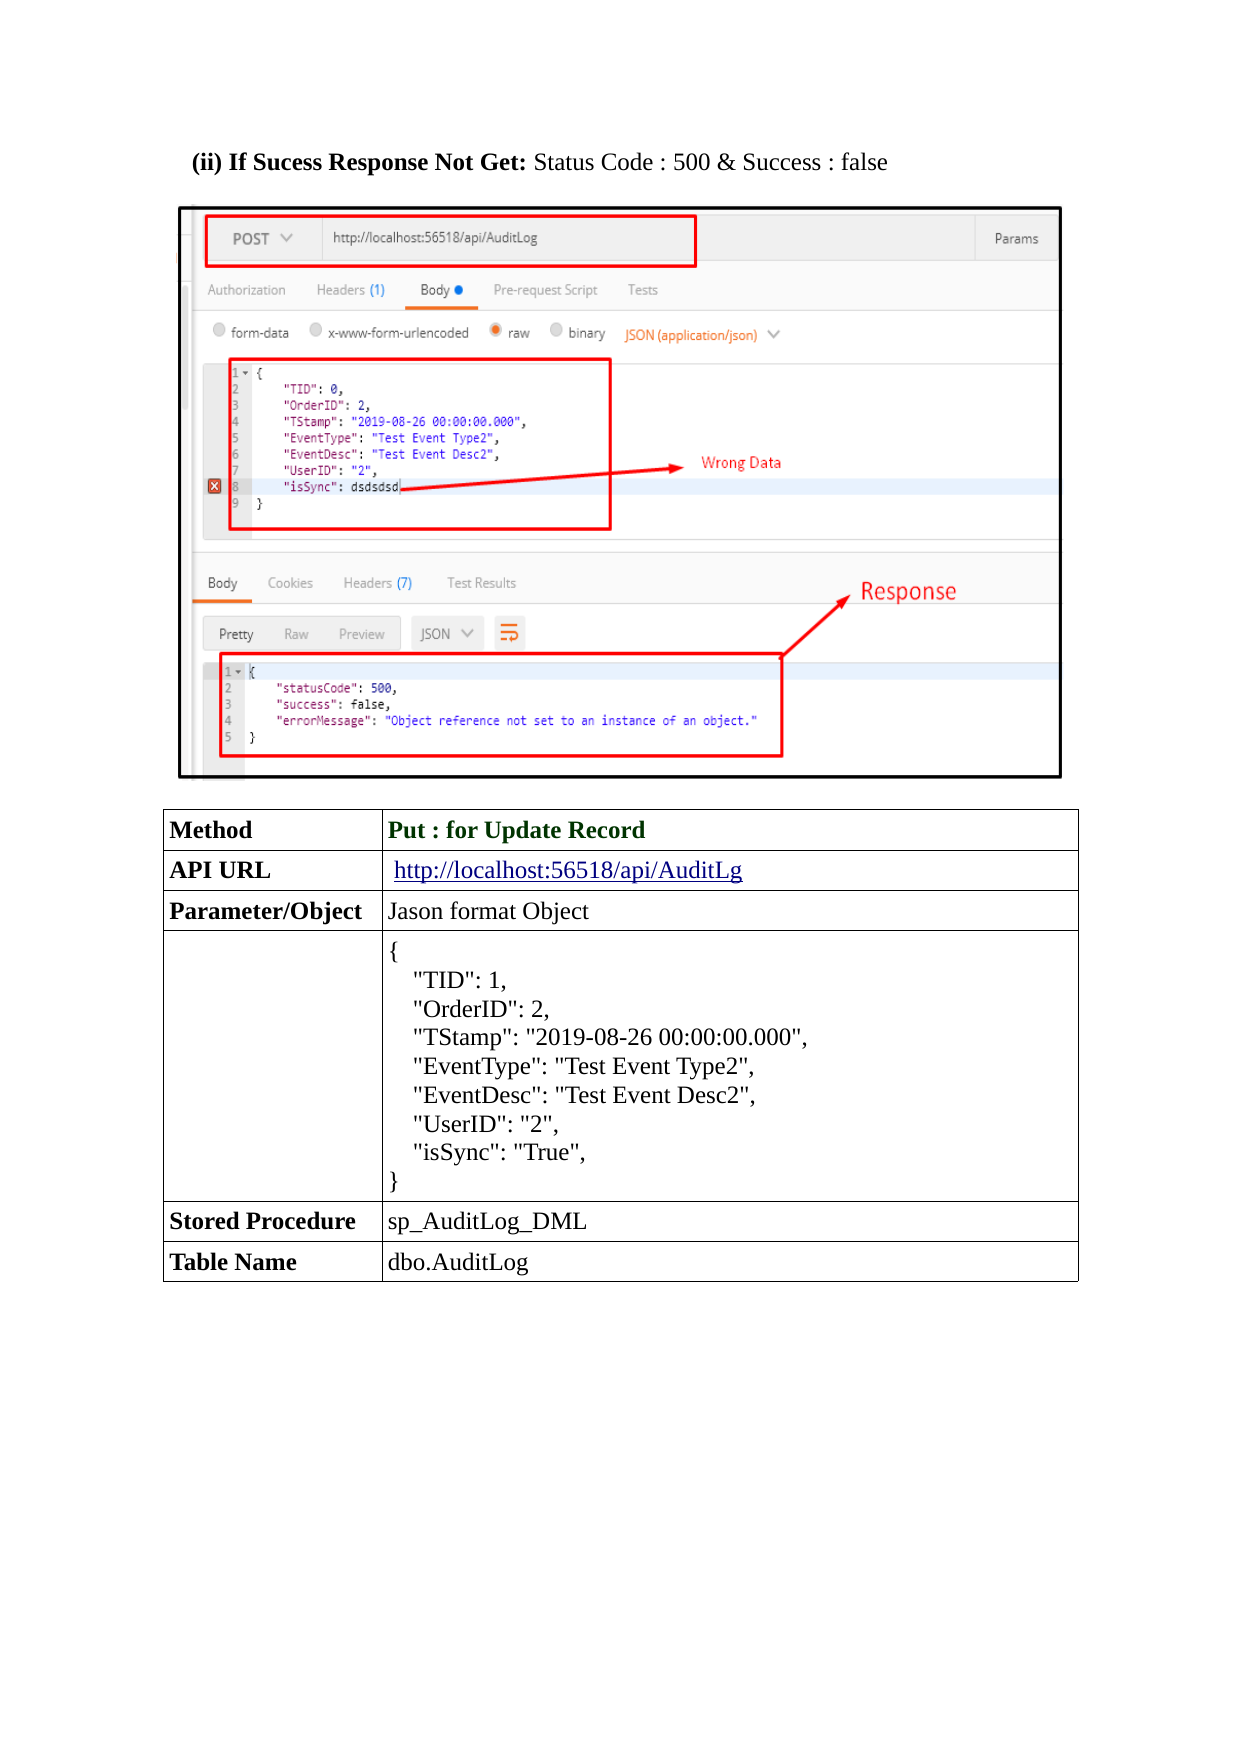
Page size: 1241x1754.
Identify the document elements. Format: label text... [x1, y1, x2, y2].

table_cell [164, 931, 382, 1201]
table_cell sp_AuditLog_DML [383, 1202, 1078, 1241]
table_cell dbo.AuditLog [383, 1242, 1078, 1281]
table_cell Parameter/Object [164, 891, 382, 930]
text (ii) If Sucess Response Not Get: Status Code : 500 & Success : false [118, 147, 1122, 176]
table_cell http://localhost:56518/api/AuditLg [383, 851, 1078, 890]
table_cell Table Name [164, 1242, 382, 1281]
picture [176, 204, 1064, 781]
table_header Method [164, 810, 382, 850]
table_cell API URL [164, 851, 382, 890]
table_cell Stored Procedure [164, 1202, 382, 1241]
table_cell Jason format Object [383, 891, 1078, 930]
table_header Put : for Update Record [383, 810, 1078, 850]
table_cell { "TID": 1, "OrderID": 2, "TStamp": "2019-08-26 00:00:00.000", "EventType": "Test Event Type2", "EventDesc": "Test Event Desc2", "UserID": "2", "isSync": "True", } [383, 931, 1078, 1201]
